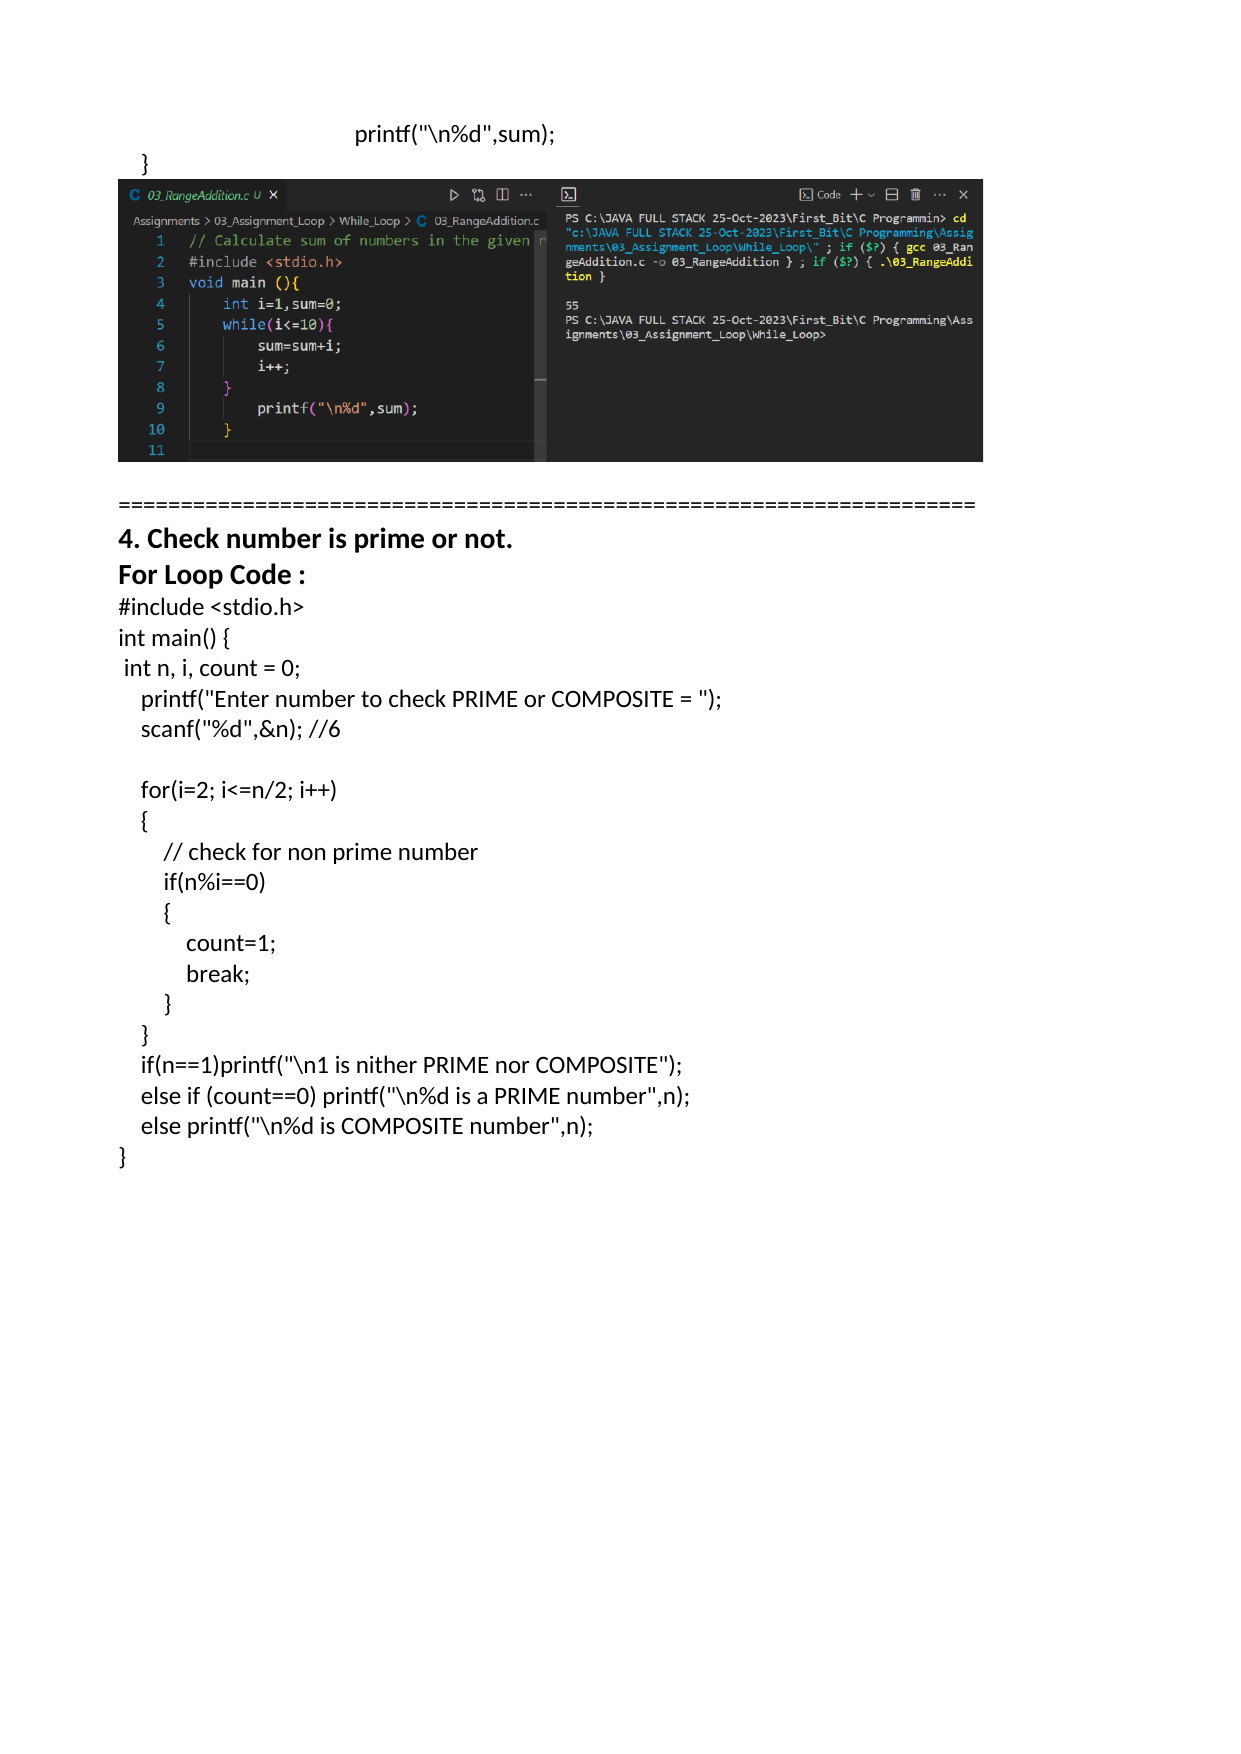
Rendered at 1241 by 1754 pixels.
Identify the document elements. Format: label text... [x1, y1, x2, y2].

text if(n==1)printf("\n1 is nither PRIME nor COMPOSITE"); [118, 1049, 1122, 1080]
text For Loop Code : [118, 556, 1122, 591]
text } [118, 988, 1122, 1019]
text scanf("%d",&n); //6 [118, 713, 1122, 744]
text printf("\n%d",sum); [118, 118, 1122, 149]
text } [118, 1019, 1122, 1049]
text } [118, 1141, 1122, 1171]
text int n, i, count = 0; [118, 652, 1122, 683]
text if(n%i==0) [118, 866, 1122, 897]
text } [118, 149, 1122, 179]
text // check for non prime number [118, 836, 1122, 866]
text printf("Enter number to check PRIME or COMPOSITE = "); [118, 683, 1122, 713]
text int main() { [118, 622, 1122, 652]
text else if (count==0) printf("\n%d is a PRIME number",n); [118, 1080, 1122, 1110]
text break; [118, 958, 1122, 988]
text count=1; [118, 927, 1122, 958]
text 4. Check number is prime or not. [118, 520, 1122, 556]
text { [118, 805, 1122, 836]
text ===================================================================== [118, 490, 1122, 520]
text #include <stdio.h> [118, 591, 1122, 622]
text else printf("\n%d is COMPOSITE number",n); [118, 1110, 1122, 1141]
text for(i=2; i<=n/2; i++) [118, 774, 1122, 805]
text { [118, 897, 1122, 927]
